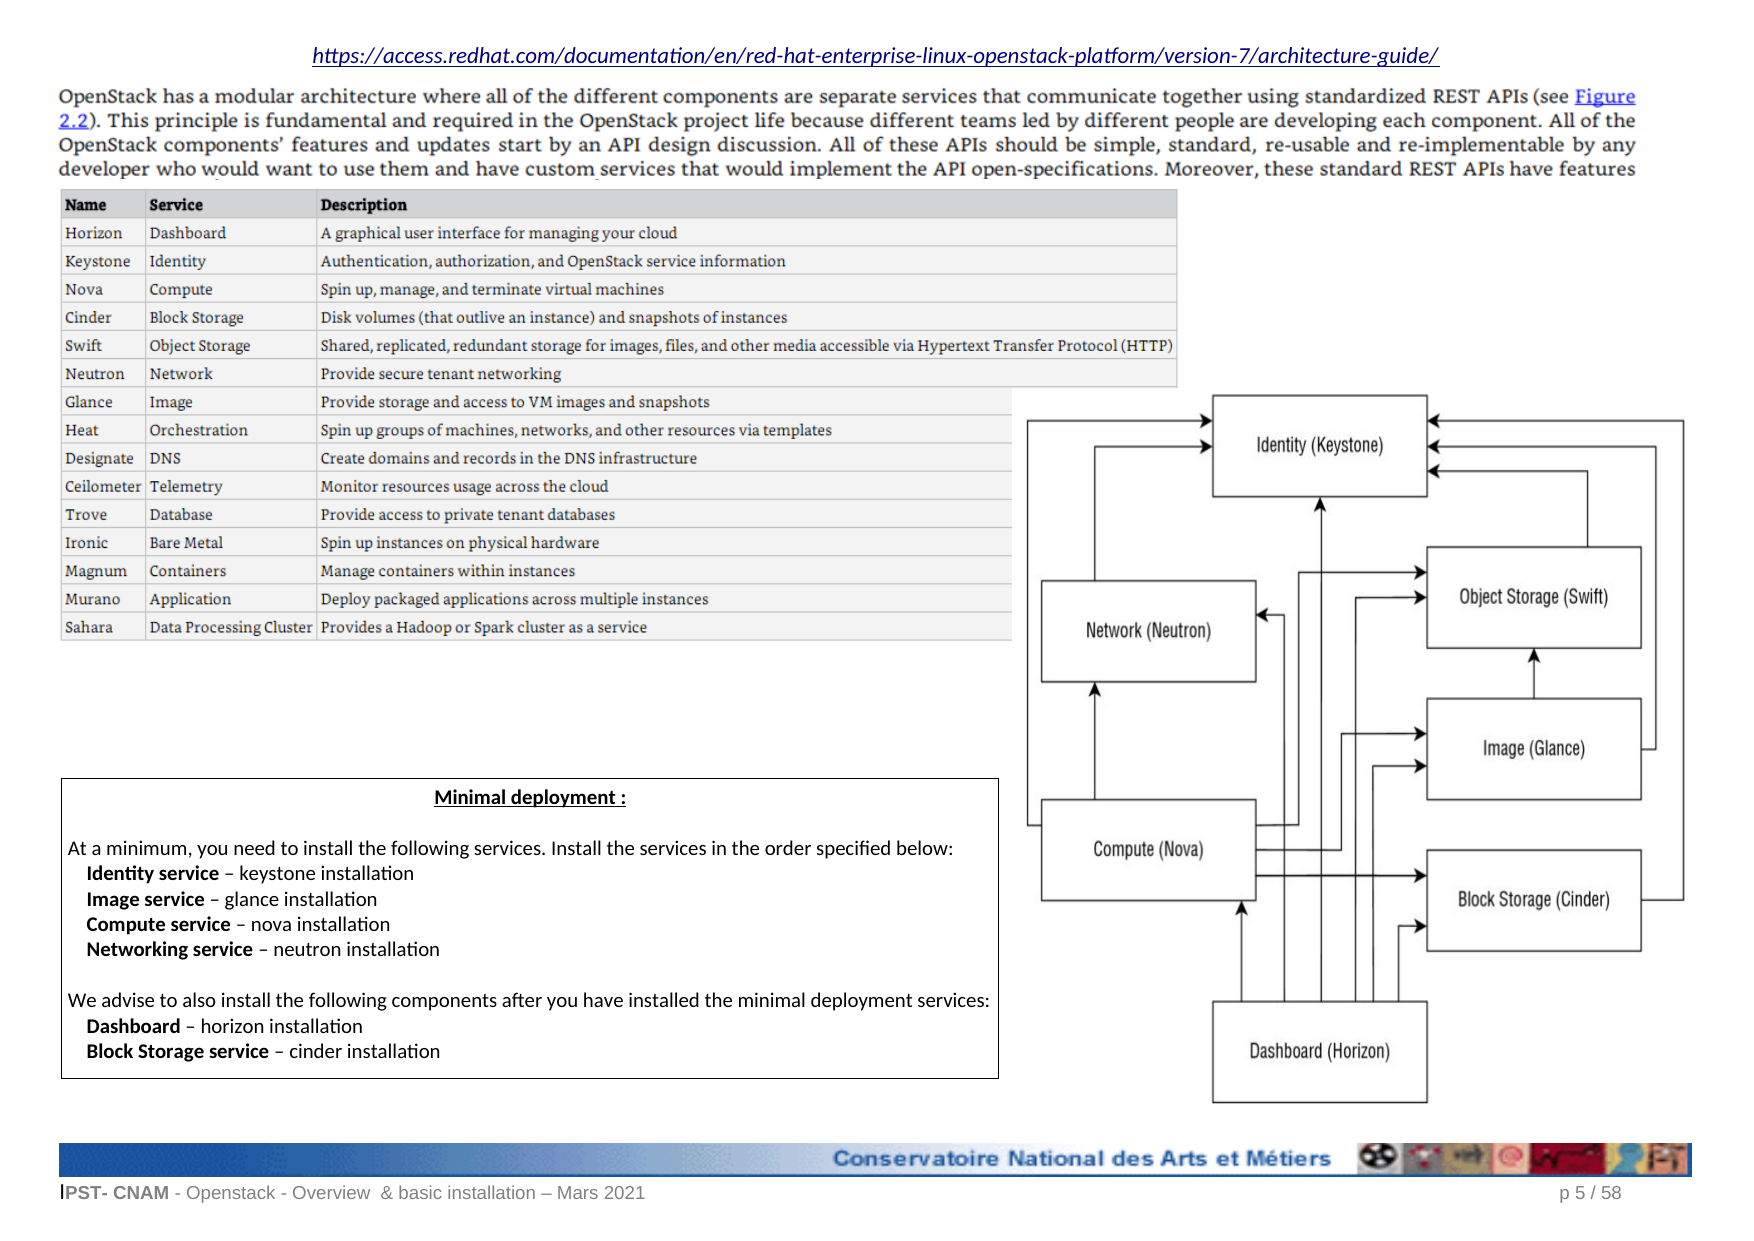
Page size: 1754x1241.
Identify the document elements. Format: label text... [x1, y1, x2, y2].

text https://access.redhat.com/documentation/en/red-hat-enterprise-linux-openstack-platform/version-7/architecture-guide/ [59, 41, 1695, 69]
picture [51, 220, 1713, 1113]
